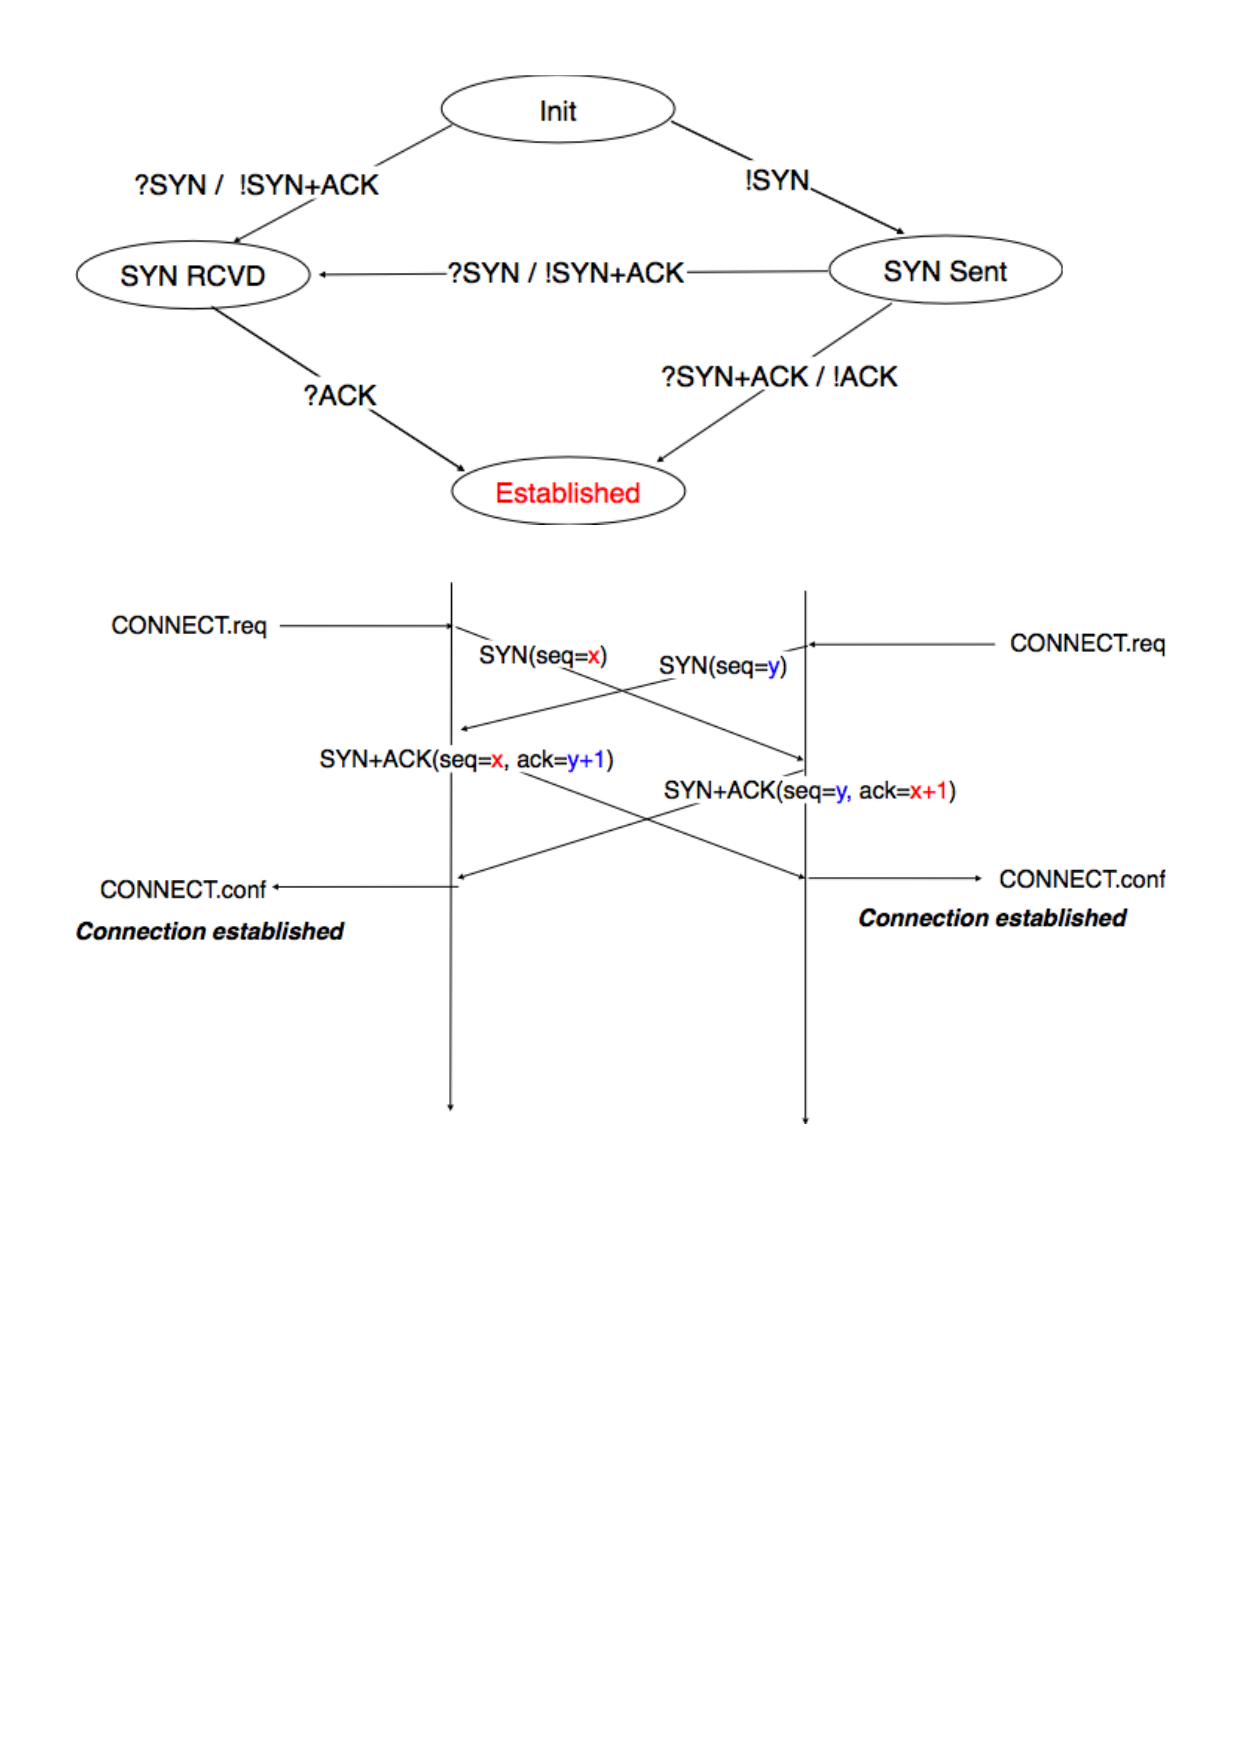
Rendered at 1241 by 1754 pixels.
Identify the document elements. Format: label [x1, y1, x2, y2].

picture [75, 75, 1063, 525]
picture [75, 582, 1166, 1124]
